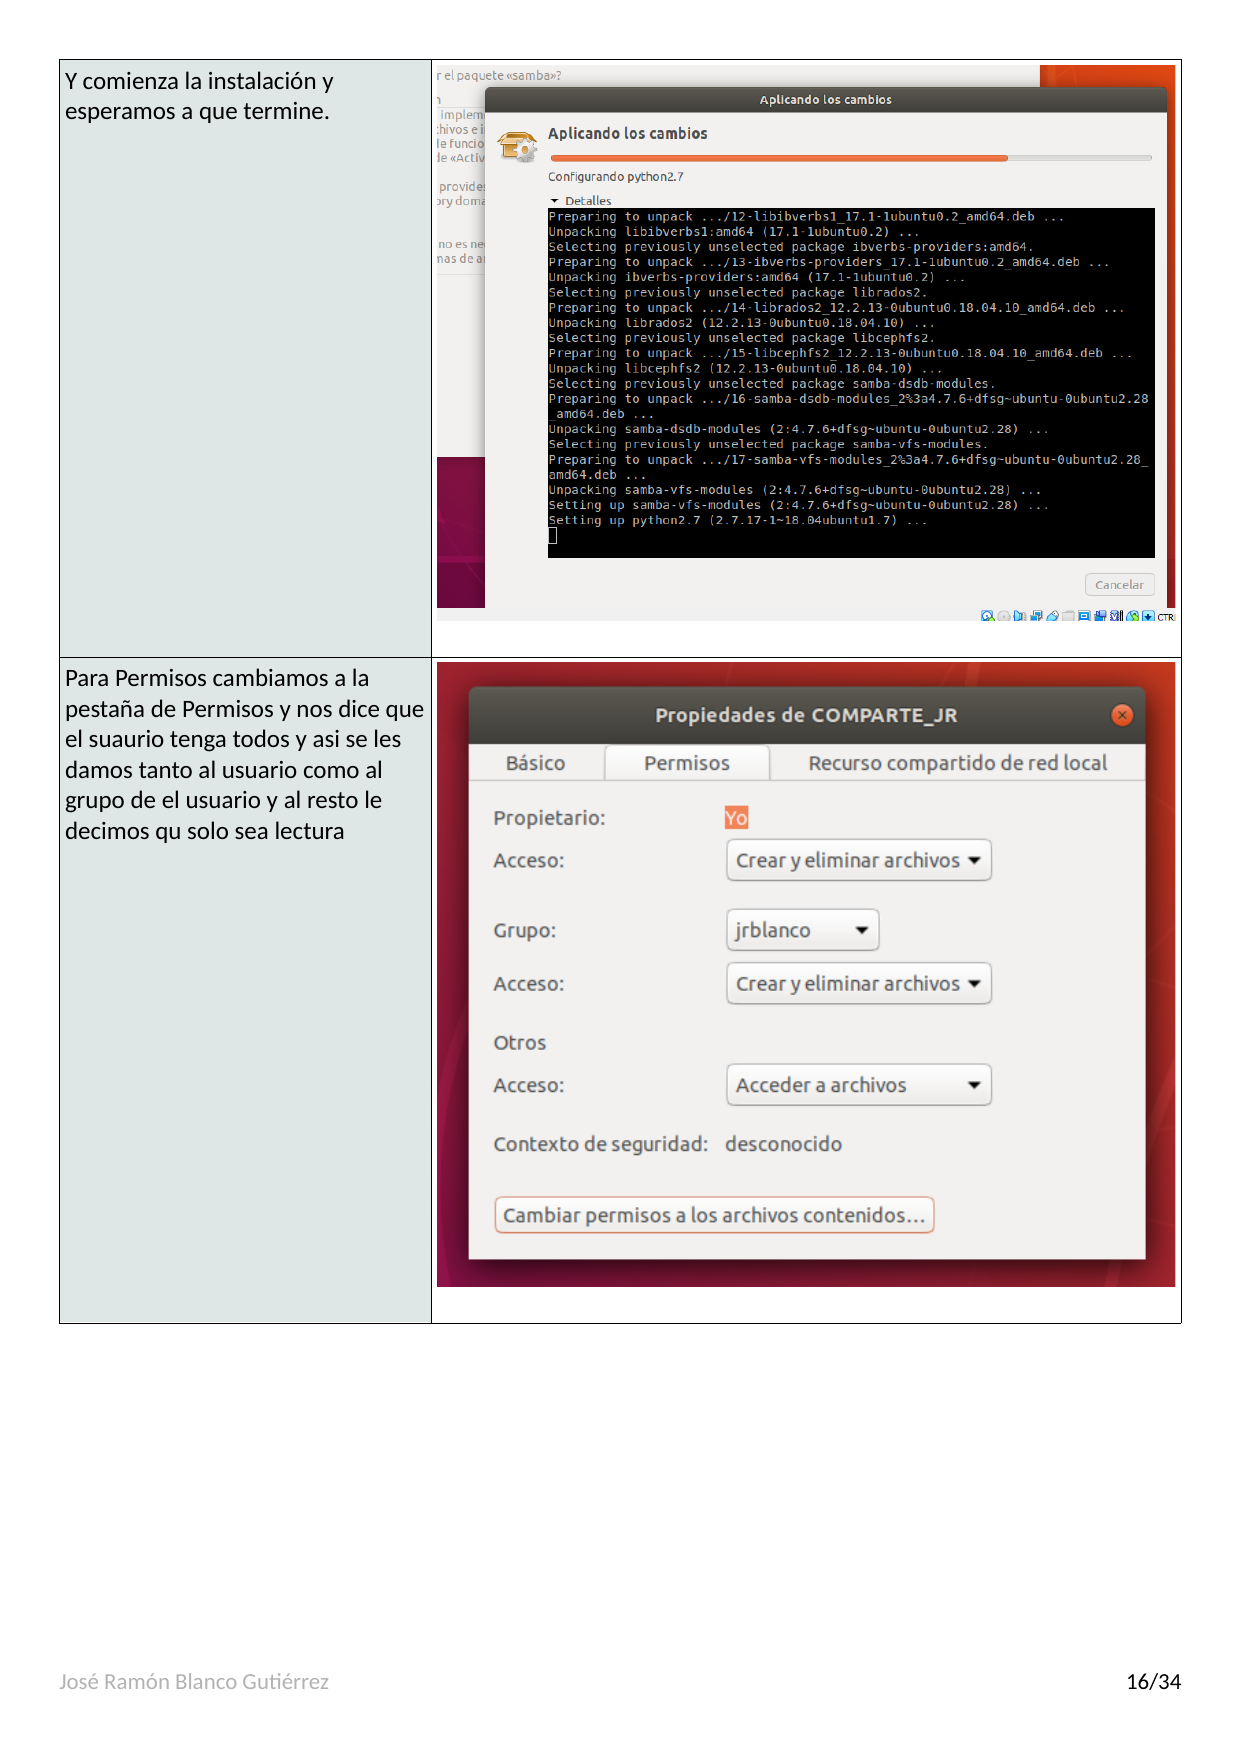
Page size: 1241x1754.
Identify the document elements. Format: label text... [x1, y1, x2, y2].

picture [437, 662, 1176, 1287]
picture [437, 65, 1176, 621]
table_cell [432, 60, 1181, 657]
table_cell Para Permisos cambiamos a la pestaña de Permisos y nos dice que el suaurio tenga todos y asi se les damos tanto al usuario como al grupo de el usuario y al resto le decimos qu solo sea lectura [60, 658, 431, 1322]
table_cell Y comienza la instalación y esperamos a que termine. [60, 60, 431, 657]
table_cell [432, 658, 1181, 1322]
